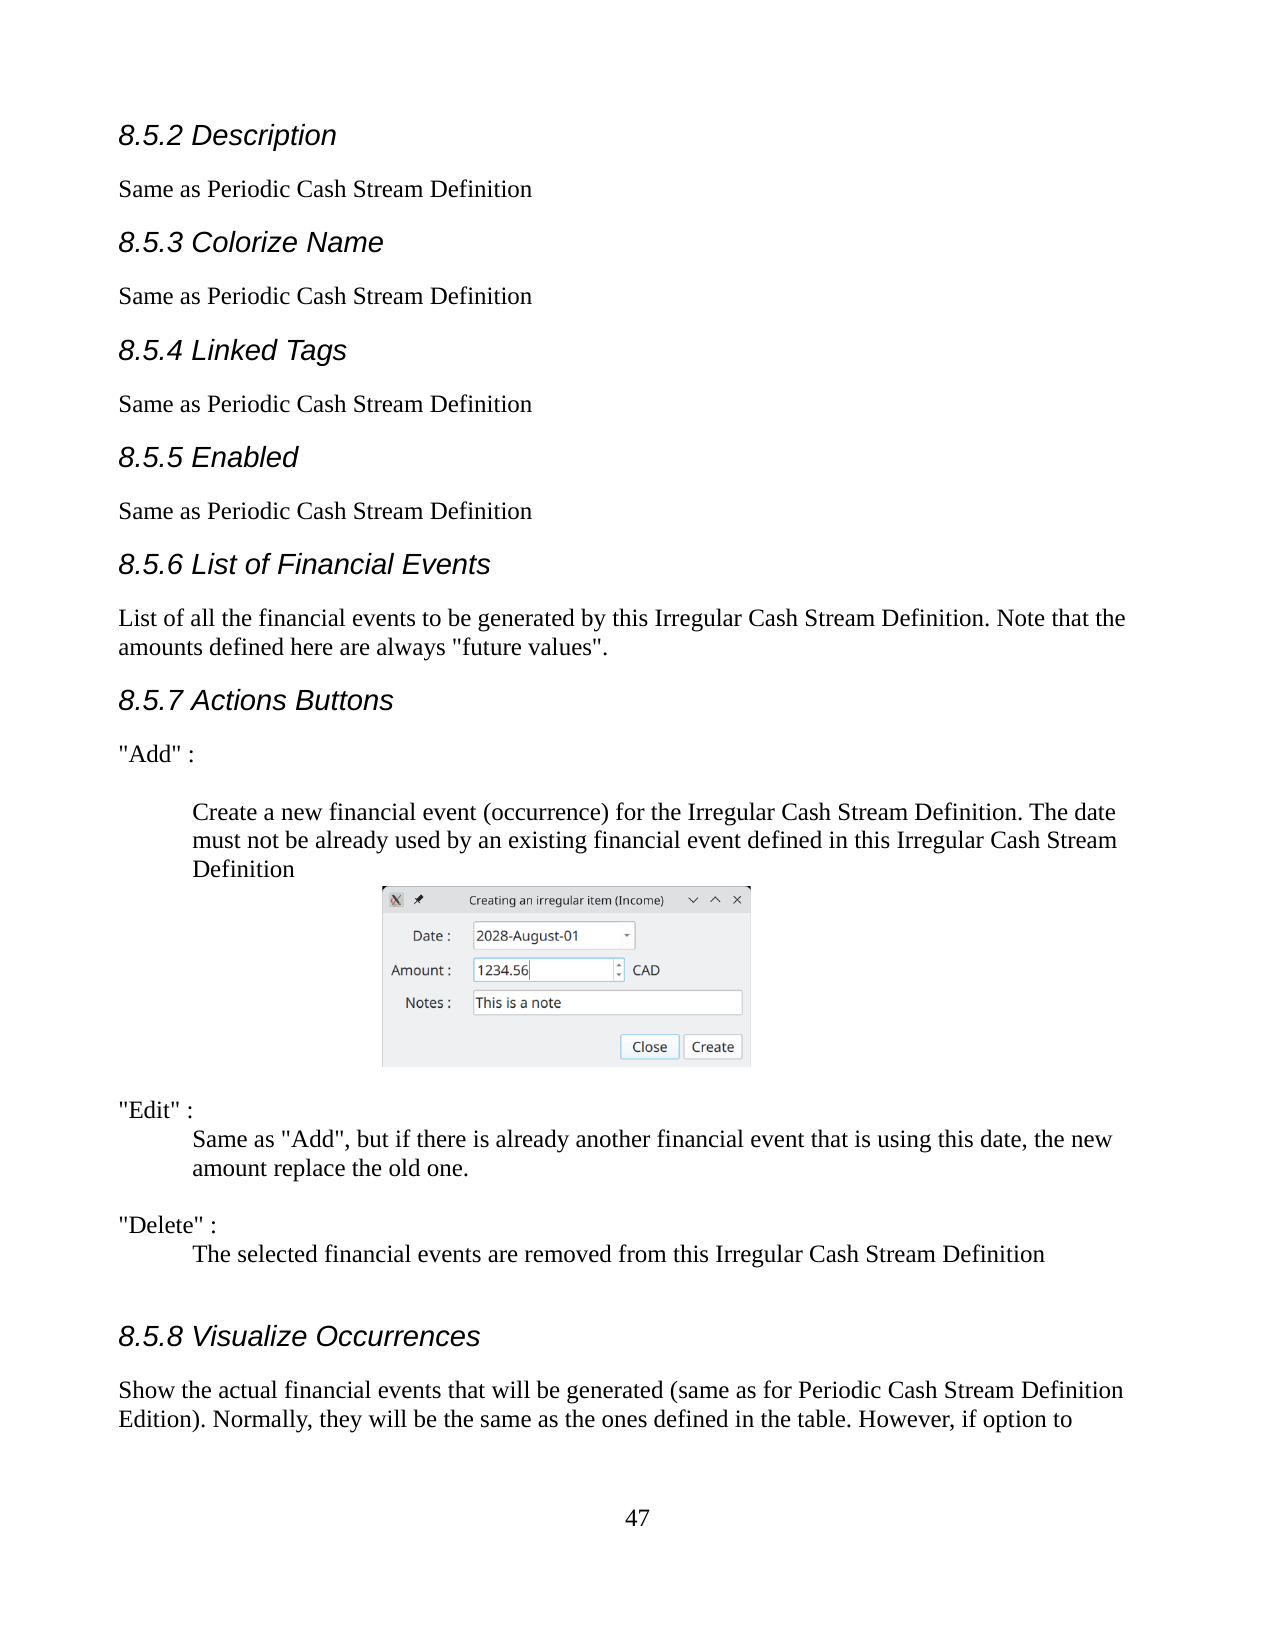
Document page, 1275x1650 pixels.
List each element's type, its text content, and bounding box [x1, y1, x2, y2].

text Same as Periodic Cash Stream Definition [118, 174, 1157, 203]
subtitle Actions Buttons [118, 683, 1157, 717]
picture [382, 886, 751, 1067]
text Same as Periodic Cash Stream Definition [118, 389, 1157, 417]
subtitle Description [118, 118, 1157, 152]
subtitle Linked Tags [118, 333, 1157, 366]
text The selected financial events are removed from this Irregular Cash Stream Definition [192, 1239, 1157, 1268]
text List of all the financial events to be generated by this Irregular Cash Stream Definition. Note that the amounts defined here are always "future values". [118, 603, 1157, 661]
subtitle Colorize Name [118, 225, 1157, 259]
text Create a new financial event (occurrence) for the Irregular Cash Stream Definition. The date must not be already used by an existing financial event defined in this Irregular Cash Stream Definition [192, 797, 1157, 883]
text Same as Periodic Cash Stream Definition [118, 281, 1157, 310]
text Same as "Add", but if there is already another financial event that is using this date, the new amount replace the old one. [192, 1124, 1157, 1181]
text Show the actual financial events that will be generated (same as for Periodic Cash Stream Definition Edition). Normally, they will be the same as the ones defined in the table. However, if option to [118, 1375, 1157, 1432]
subtitle Enabled [118, 440, 1157, 473]
subtitle Visualize Occurrences [118, 1319, 1157, 1352]
text "Delete" : [118, 1210, 1157, 1239]
text Same as Periodic Cash Stream Definition [118, 496, 1157, 525]
subtitle List of Financial Events [118, 547, 1157, 581]
text "Add" : [118, 739, 1157, 768]
text "Edit" : [118, 1095, 1157, 1124]
